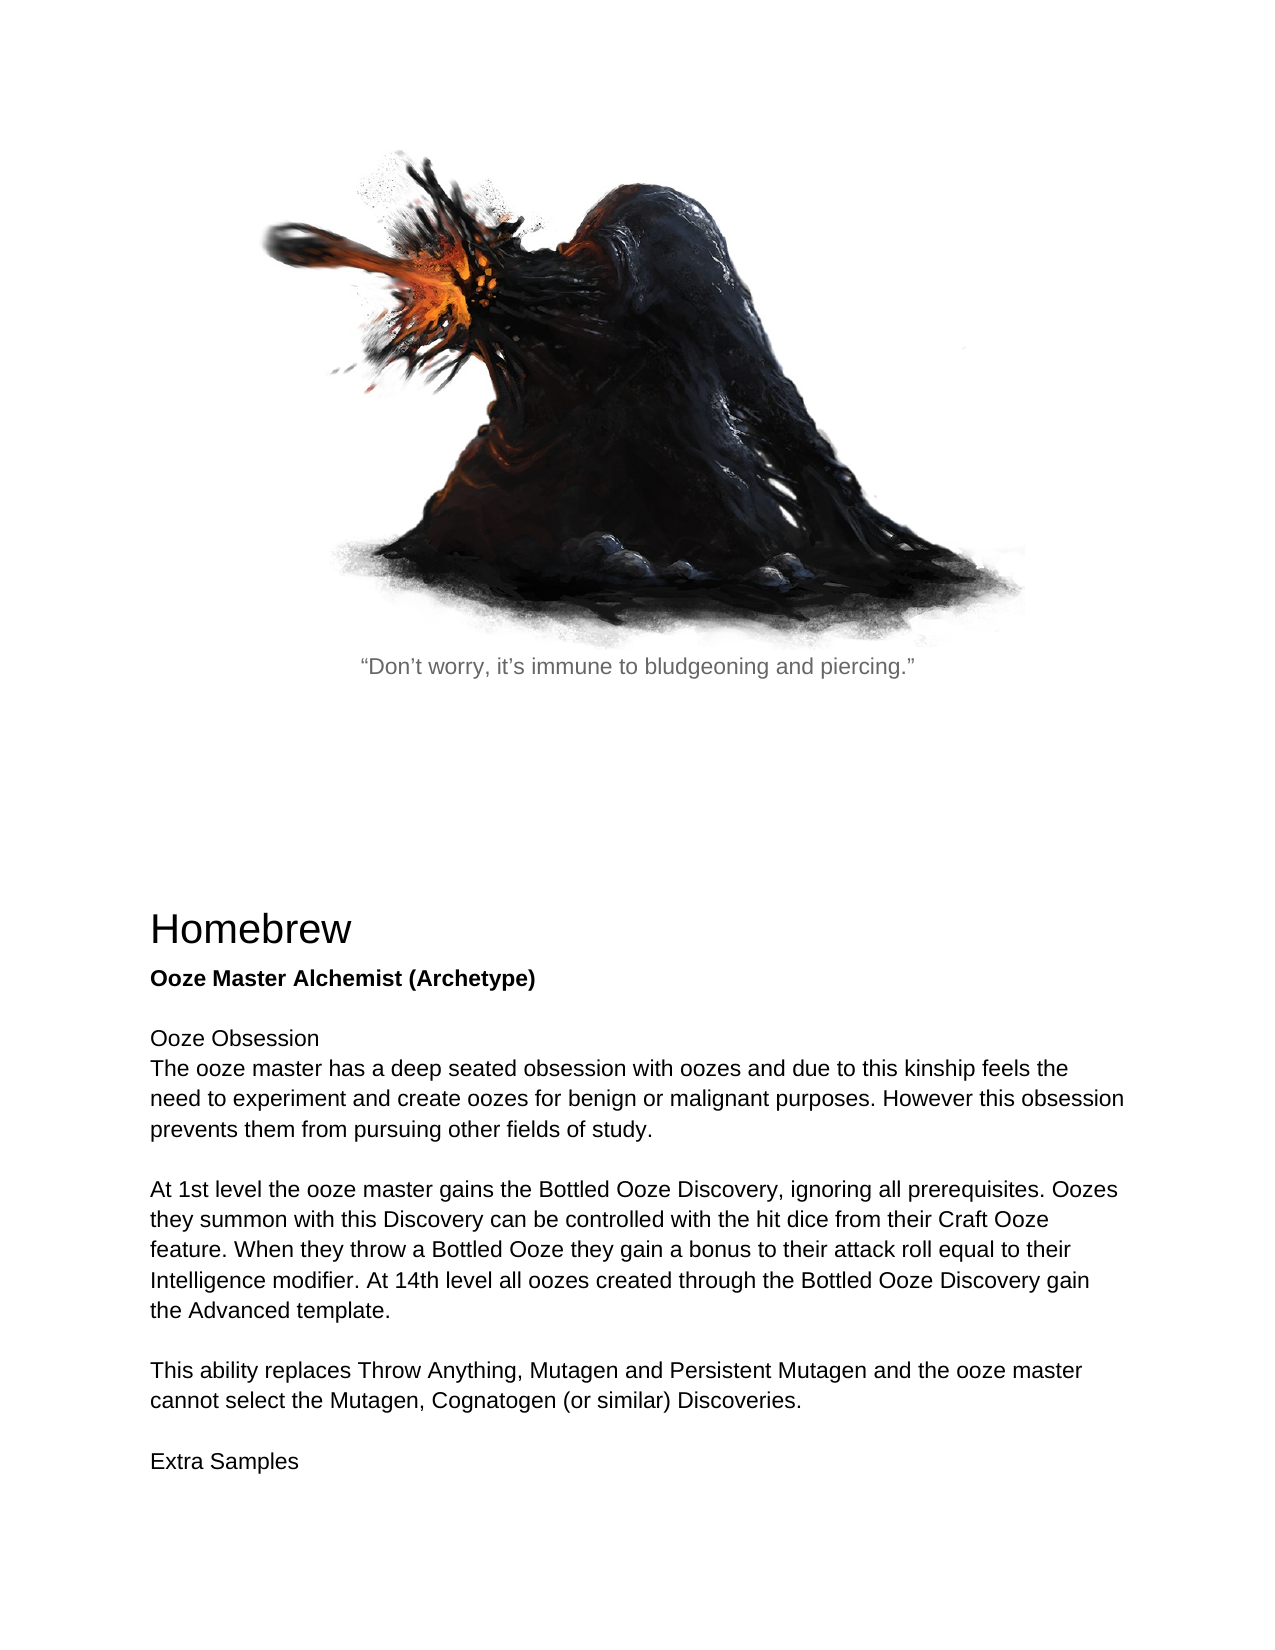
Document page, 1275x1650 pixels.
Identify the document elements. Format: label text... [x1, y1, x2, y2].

text “Don’t worry, it’s immune to bludgeoning and piercing.” [150, 653, 1125, 679]
picture [249, 150, 1026, 650]
text At 1st level the ooze master gains the Bottled Ooze Discovery, ignoring all prerequisites. Oozes they summon with this Discovery can be controlled with the hit dice from their Craft Ooze feature. When they throw a Bottled Ooze they gain a bonus to their attack roll equal to their Intelligence modifier. At 14th level all oozes created through the Bottled Ooze Discovery gain the Advanced template. [150, 1176, 1125, 1323]
text Extra Samples [150, 1448, 1125, 1474]
text The ooze master has a deep seated obsession with oozes and due to this kinship feels the need to experiment and create oozes for benign or malignant purposes. However this obsession prevents them from pursuing other fields of study. [150, 1055, 1125, 1142]
text This ability replaces Throw Anything, Mutagen and Persistent Mutagen and the ooze master cannot select the Mutagen, Cognatogen (or similar) Discoveries. [150, 1357, 1125, 1414]
text Ooze Master Alchemist (Archetype) [150, 964, 1125, 991]
text Ooze Obsession [150, 1025, 1125, 1051]
subtitle Homebrew [150, 904, 1125, 952]
